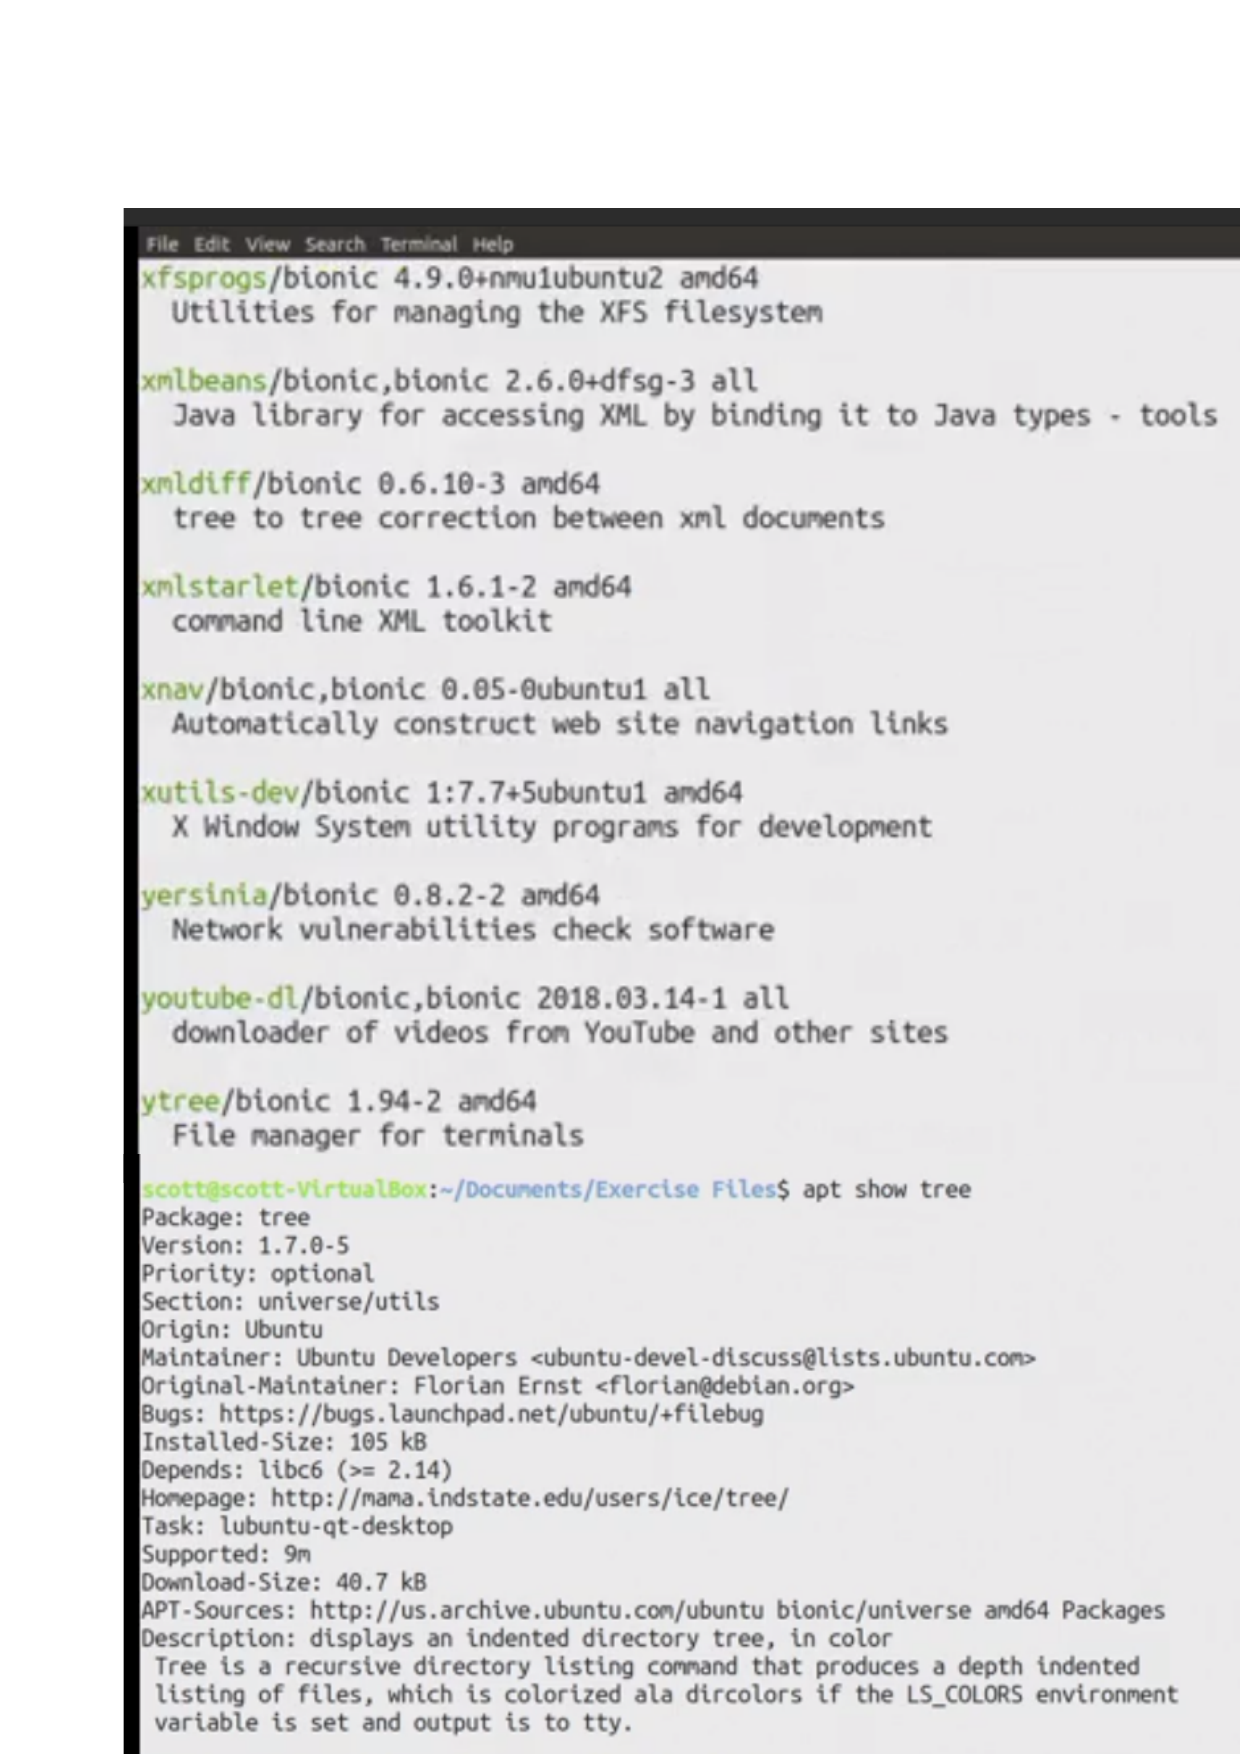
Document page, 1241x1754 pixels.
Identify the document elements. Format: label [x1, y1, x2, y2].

picture [123, 208, 1240, 1754]
